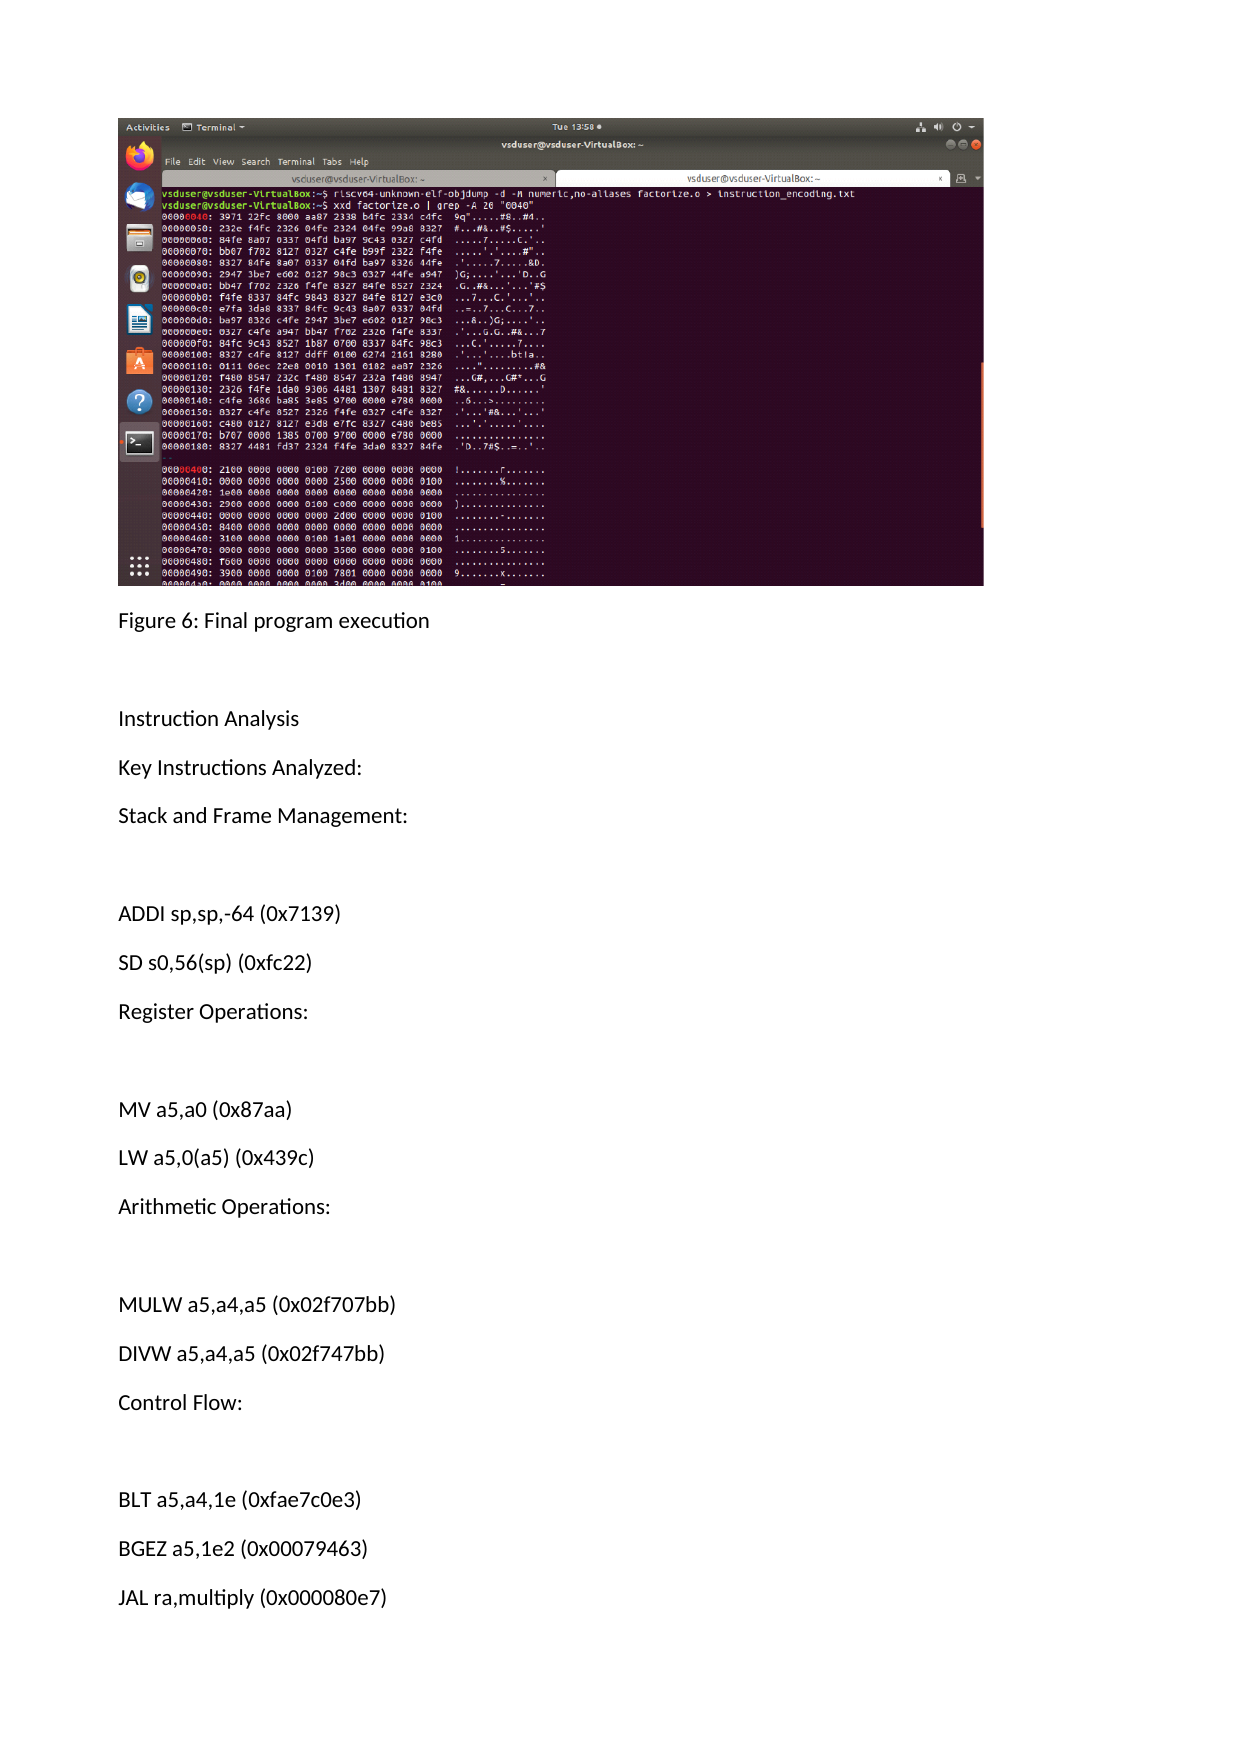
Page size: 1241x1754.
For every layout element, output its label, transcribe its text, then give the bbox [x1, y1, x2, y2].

text Control Flow: [118, 1388, 1122, 1416]
text BGEZ a5,1e2 (0x00079463) [118, 1534, 1122, 1562]
text JAL ra,multiply (0x000080e7) [118, 1583, 1122, 1611]
text BLT a5,a4,1e (0xfae7c0e3) [118, 1486, 1122, 1513]
text Figure 6: Final program execution [118, 606, 1122, 634]
text Arithmetic Operations: [118, 1192, 1122, 1220]
text LW a5,0(a5) (0x439c) [118, 1143, 1122, 1172]
text SD s0,56(sp) (0xfc22) [118, 948, 1122, 976]
text Instruction Analysis [118, 704, 1122, 732]
text MULW a5,a4,a5 (0x02f707bb) [118, 1290, 1122, 1318]
text ADDI sp,sp,-64 (0x7139) [118, 899, 1122, 927]
text Register Operations: [118, 997, 1122, 1025]
text DIVW a5,a4,a5 (0x02f747bb) [118, 1339, 1122, 1367]
text Stack and Frame Management: [118, 802, 1122, 829]
text MV a5,a0 (0x87aa) [118, 1095, 1122, 1123]
text Key Instructions Analyzed: [118, 753, 1122, 781]
